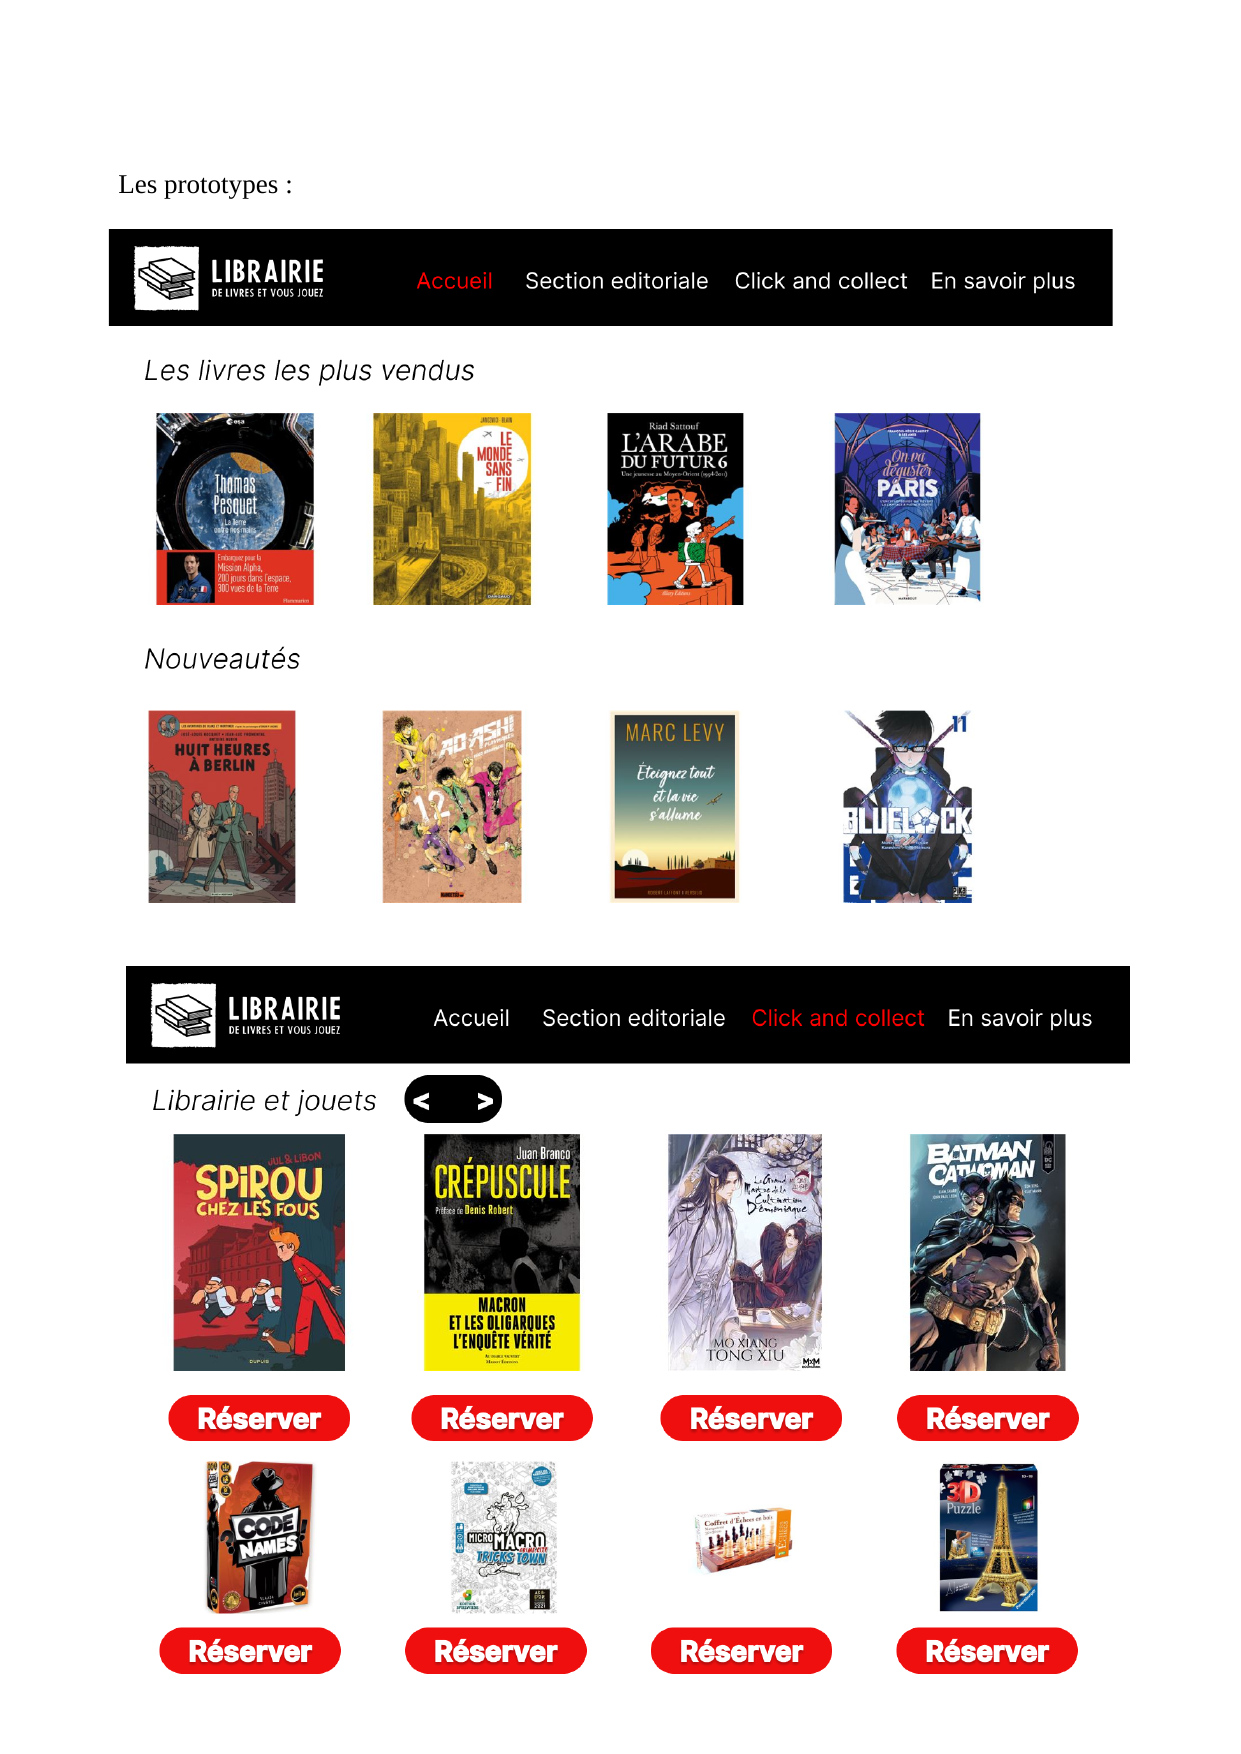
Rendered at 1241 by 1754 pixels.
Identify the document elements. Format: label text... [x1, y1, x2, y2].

text Les prototypes : [118, 168, 1122, 199]
picture [126, 966, 1130, 1681]
picture [108, 229, 1113, 943]
